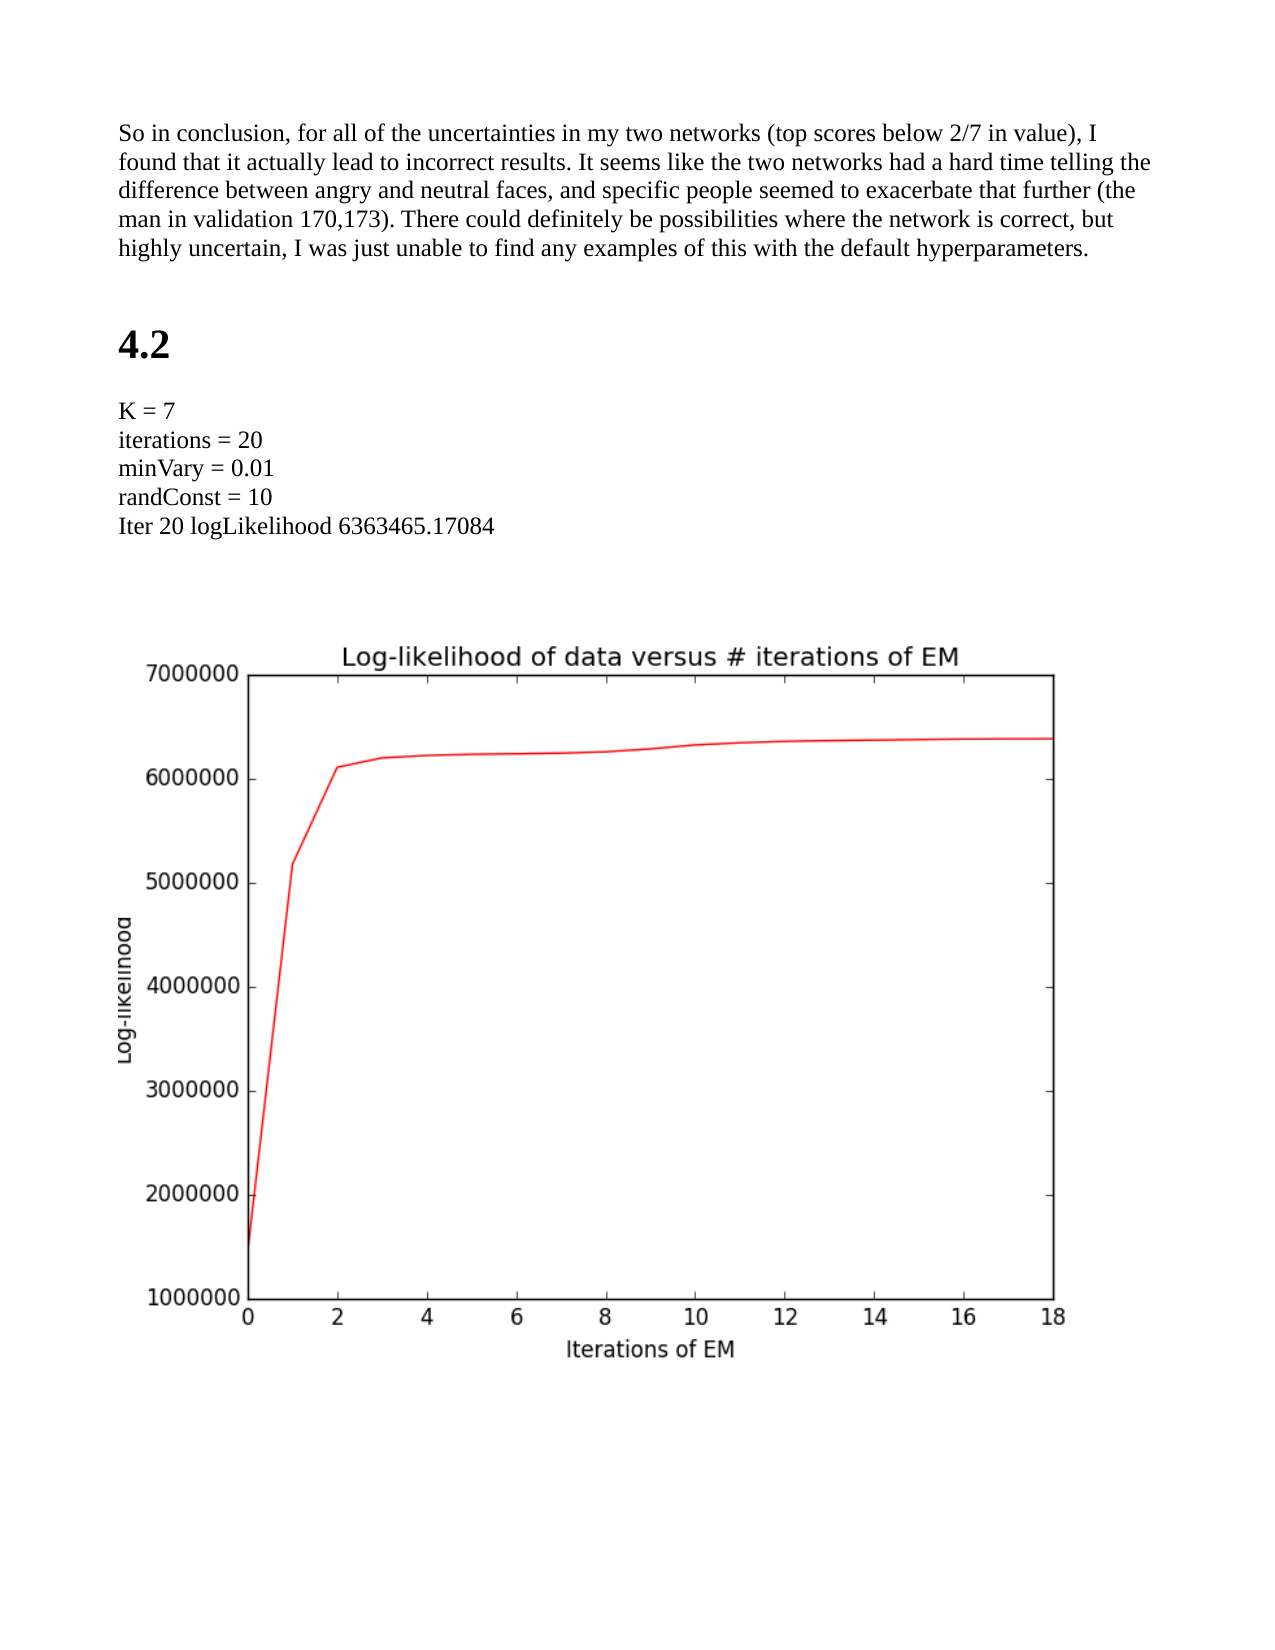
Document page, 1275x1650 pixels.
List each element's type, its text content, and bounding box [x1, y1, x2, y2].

picture [118, 597, 1157, 1377]
text minVary = 0.01 [118, 453, 1157, 482]
text 4.2 [118, 319, 1157, 367]
text randConst = 10 [118, 482, 1157, 511]
text Iter 20 logLikelihood 6363465.17084 [118, 511, 1157, 540]
text So in conclusion, for all of the uncertainties in my two networks (top scores below 2/7 in value), I found that it actually lead to incorrect results. It seems like the two networks had a hard time telling the difference between angry and neutral faces, and specific people seemed to exacerbate that further (the man in validation 170,173). There could definitely be possibilities where the network is correct, but highly uncertain, I was just unable to find any examples of this with the default hyperparameters. [118, 118, 1157, 262]
text iterations = 20 [118, 425, 1157, 453]
text K = 7 [118, 396, 1157, 425]
